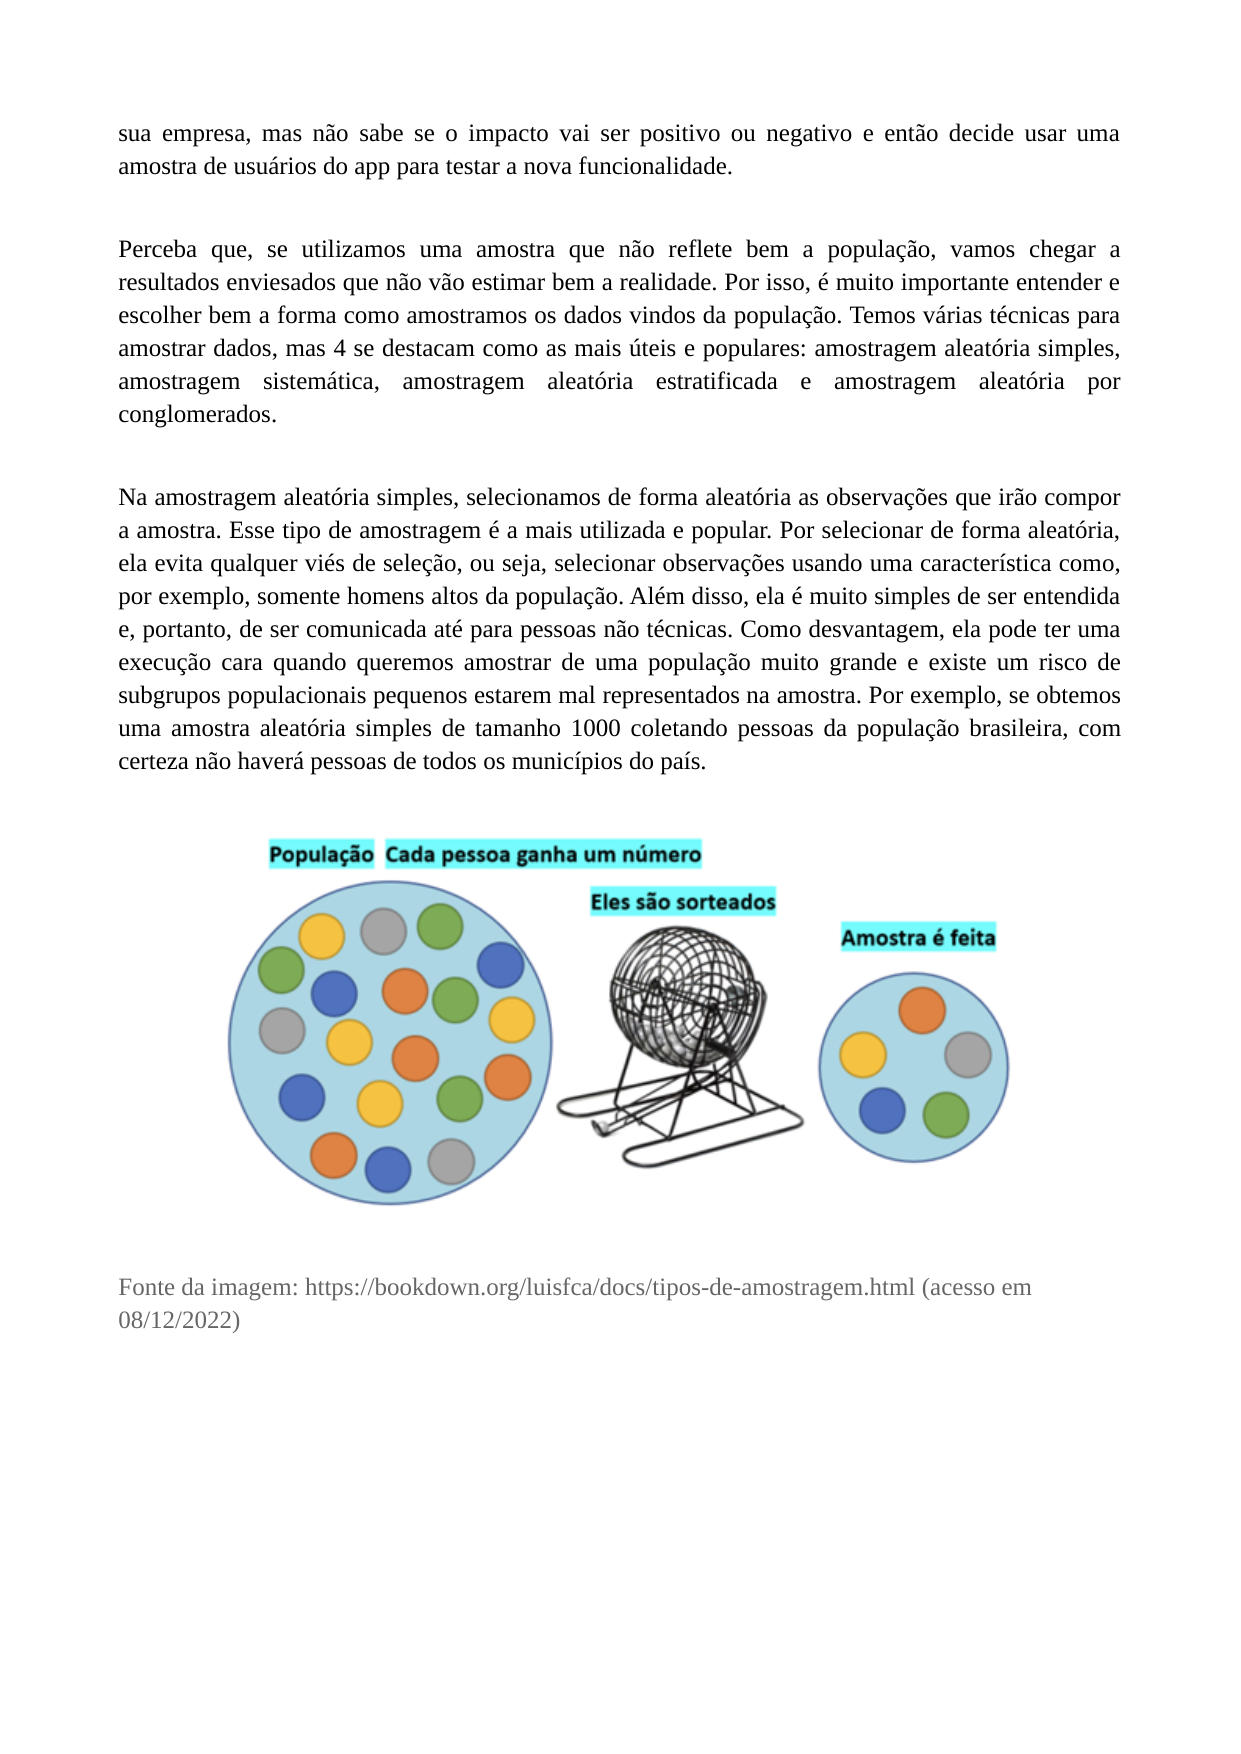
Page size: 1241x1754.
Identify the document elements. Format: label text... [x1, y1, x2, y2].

text Fonte da imagem: https://bookdown.org/luisfca/docs/tipos-de-amostragem.html (acesso em 08/12/2022) [118, 1272, 1122, 1334]
text sua empresa, mas não sabe se o impacto vai ser positivo ou negativo e então decide usar uma amostra de usuários do app para testar a nova funcionalidade. [118, 118, 1122, 180]
picture [222, 829, 1018, 1221]
text Perceba que, se utilizamos uma amostra que não reflete bem a população, vamos chegar a resultados enviesados que não vão estimar bem a realidade. Por isso, é muito importante entender e escolher bem a forma como amostramos os dados vindos da população. Temos várias técnicas para amostrar dados, mas 4 se destacam como as mais úteis e populares: amostragem aleatória simples, amostragem sistemática, amostragem aleatória estratificada e amostragem aleatória por conglomerados. [118, 234, 1122, 428]
text Na amostragem aleatória simples, selecionamos de forma aleatória as observações que irão compor a amostra. Esse tipo de amostragem é a mais utilizada e popular. Por selecionar de forma aleatória, ela evita qualquer viés de seleção, ou seja, selecionar observações usando uma característica como, por exemplo, somente homens altos da população. Além disso, ela é muito simples de ser entendida e, portanto, de ser comunicada até para pessoas não técnicas. Como desvantagem, ela pode ter uma execução cara quando queremos amostrar de uma população muito grande e existe um risco de subgrupos populacionais pequenos estarem mal representados na amostra. Por exemplo, se obtemos uma amostra aleatória simples de tamanho 1000 coletando pessoas da população brasileira, com certeza não haverá pessoas de todos os municípios do país. [118, 482, 1122, 775]
